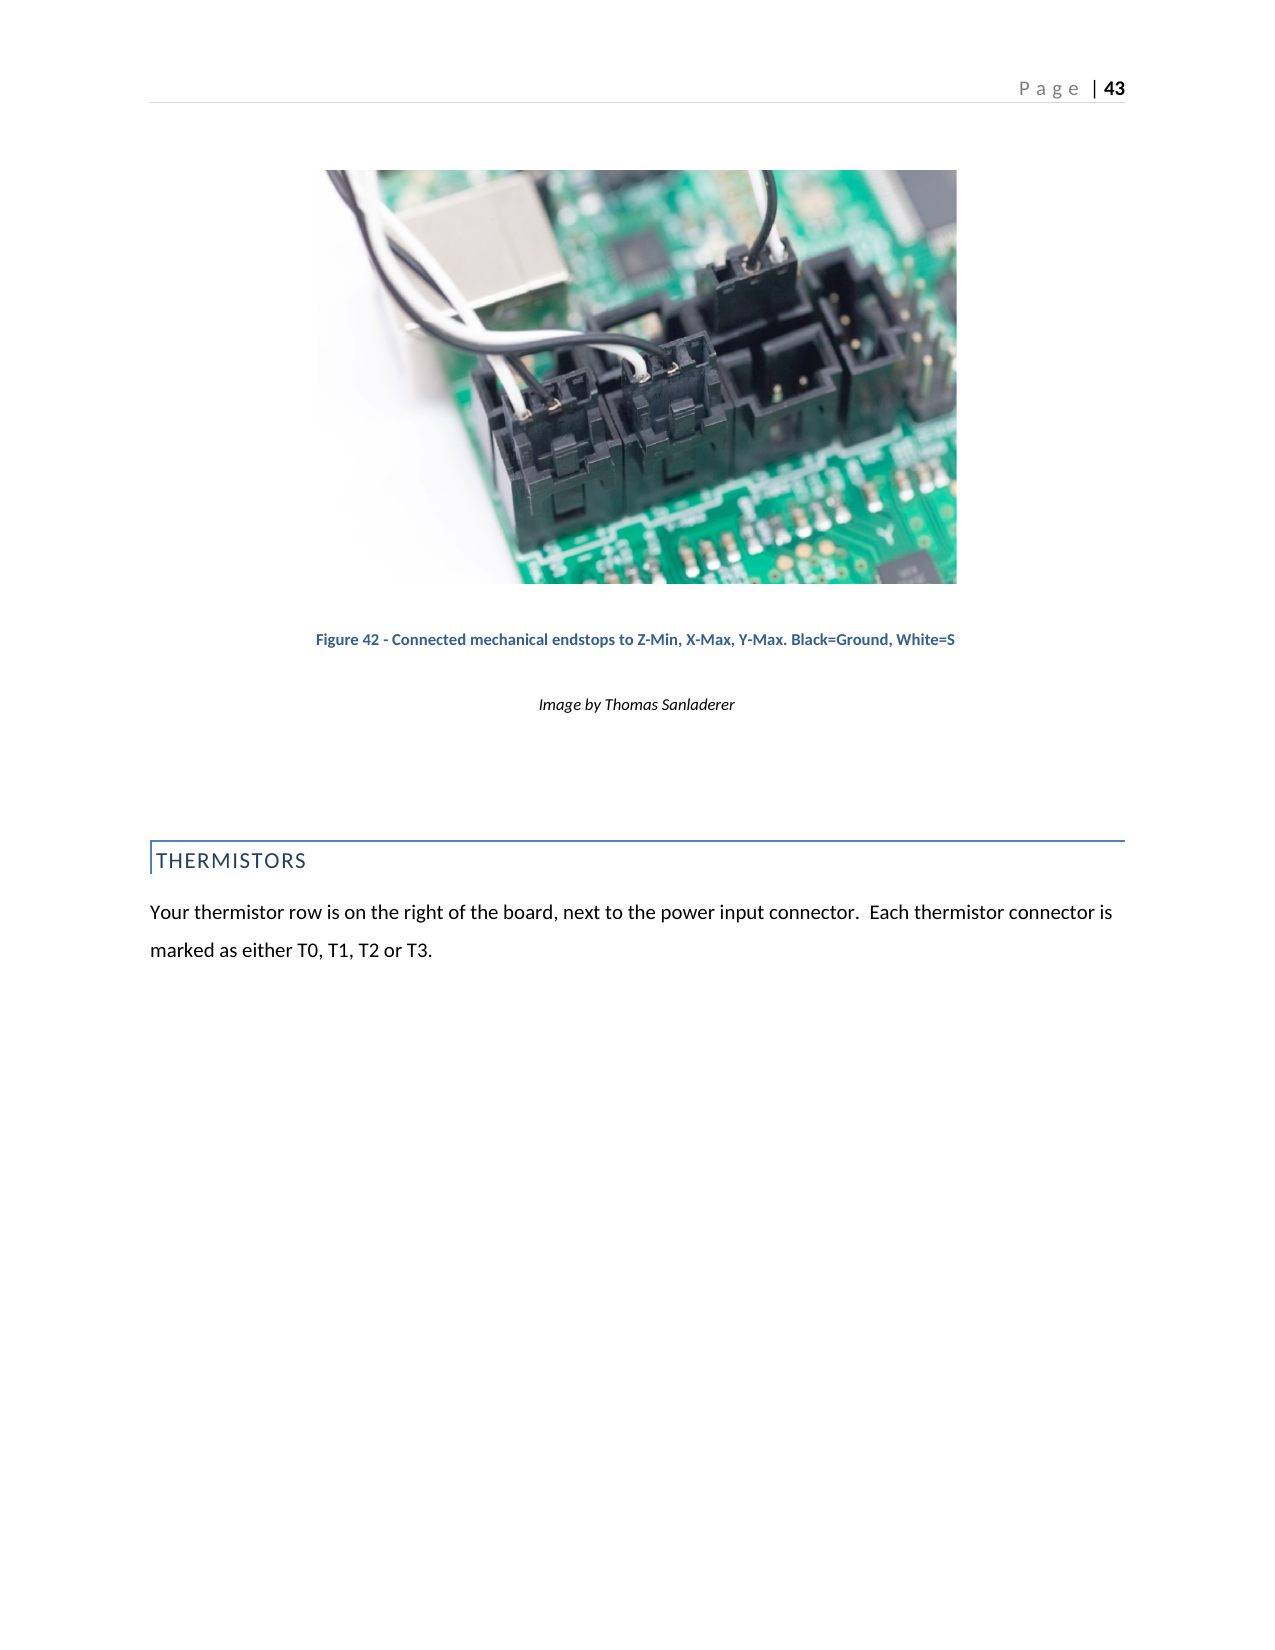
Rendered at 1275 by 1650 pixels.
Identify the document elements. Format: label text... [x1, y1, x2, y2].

text Figure 42 - Connected mechanical endstops to Z-Min, X-Max, Y-Max. Black=Ground, White=S [150, 629, 1125, 649]
subtitle Thermistors [152, 842, 1125, 874]
text Your thermistor row is on the right of the board, next to the power input connector. Each thermistor connector is marked as either T0, T1, T2 or T3. [150, 899, 1125, 962]
text Image by Thomas Sanladerer [150, 694, 1125, 714]
